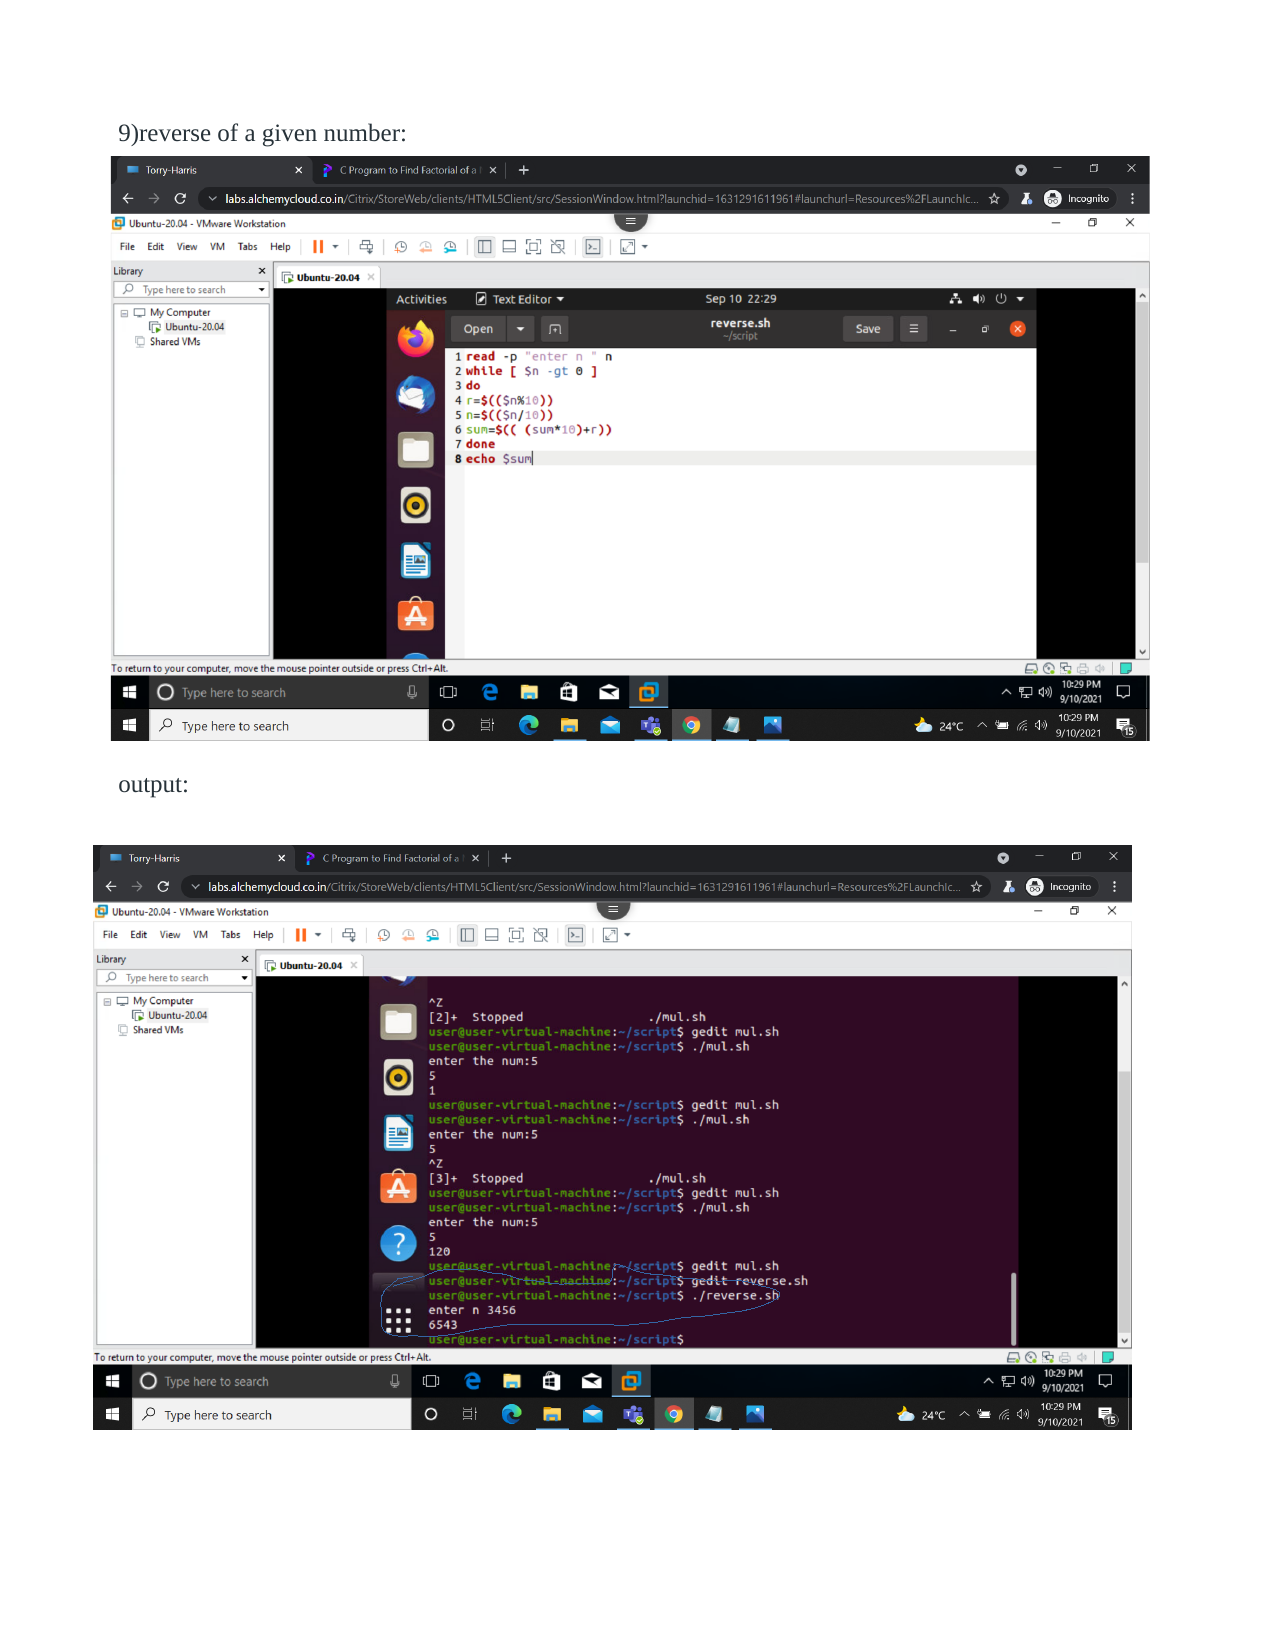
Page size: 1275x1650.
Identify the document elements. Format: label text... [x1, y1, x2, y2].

text 9)reverse of a given number: [118, 118, 1157, 147]
picture [93, 845, 1132, 1430]
text output: [118, 769, 1157, 798]
picture [110, 156, 1150, 741]
